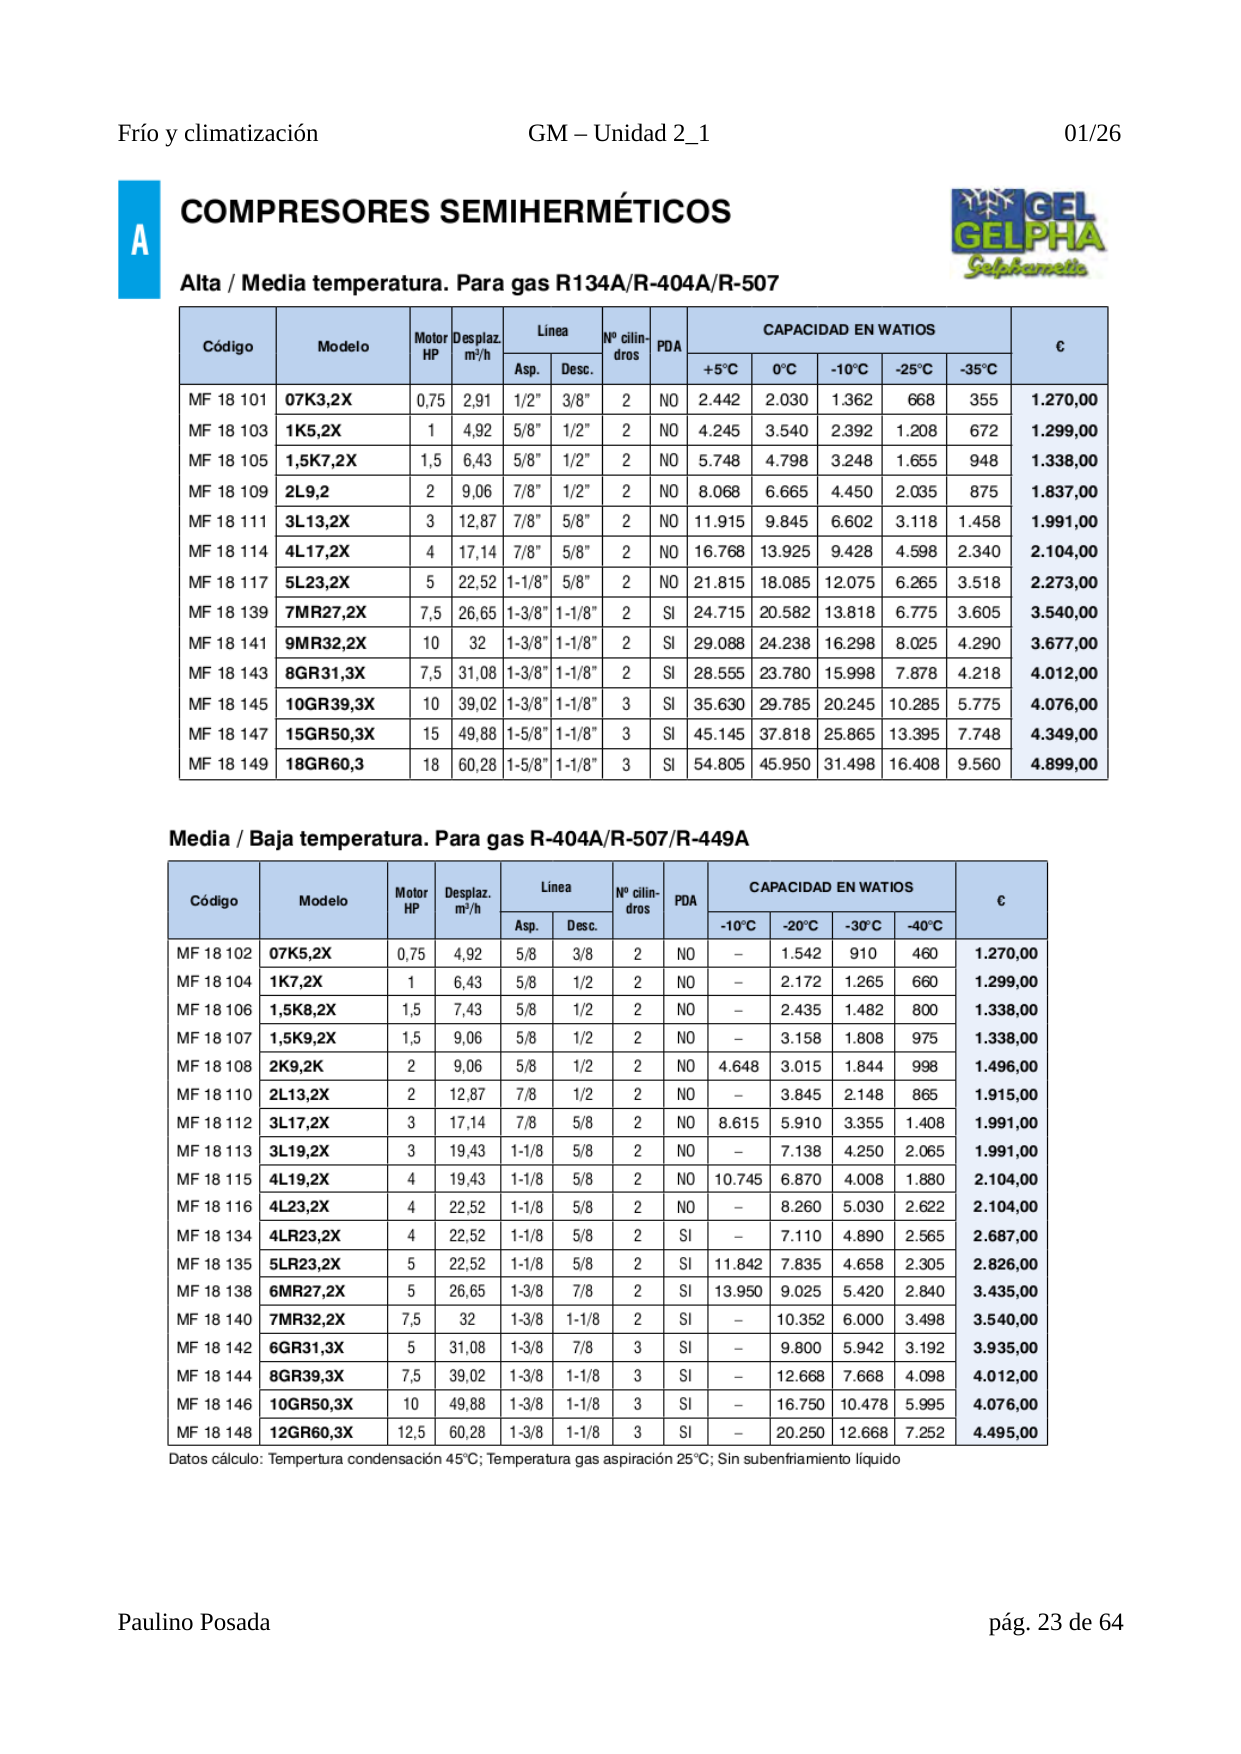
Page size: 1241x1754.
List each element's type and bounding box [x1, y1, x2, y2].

picture [163, 822, 1064, 1473]
picture [118, 176, 1123, 796]
picture [132, 224, 148, 254]
